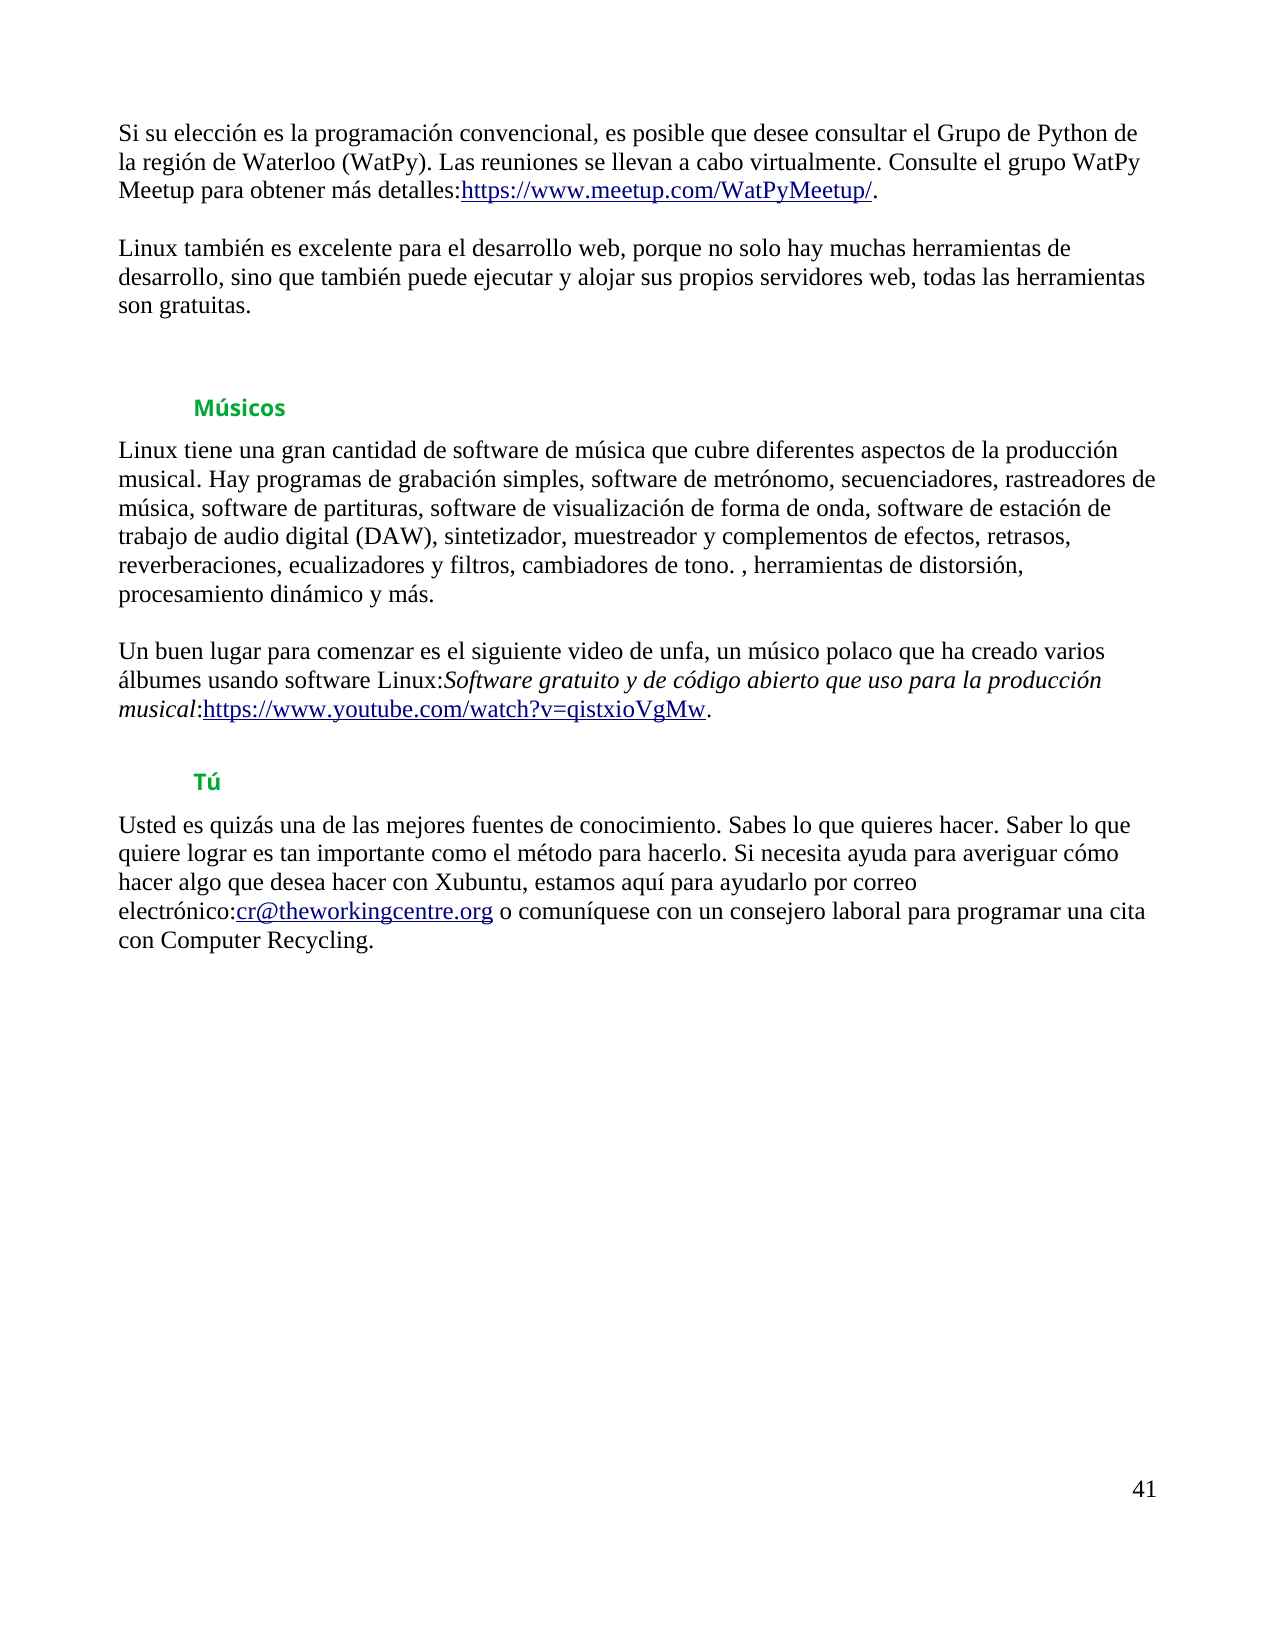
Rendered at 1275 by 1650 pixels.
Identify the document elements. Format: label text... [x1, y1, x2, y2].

text Un buen lugar para comenzar es el siguiente video de unfa, un músico polaco que ha creado varios álbumes usando software Linux:Software gratuito y de código abierto que uso para la producción musical:https://www.youtube.com/watch?v=qistxioVgMw. [118, 636, 1157, 723]
text Usted es quizás una de las mejores fuentes de conocimiento. Sabes lo que quieres hacer. Saber lo que quiere lograr es tan importante como el método para hacerlo. Si necesita ayuda para averiguar cómo hacer algo que desea hacer con Xubuntu, estamos aquí para ayudarlo por correo electrónico:cr@theworkingcentre.org o comuníquese con un consejero laboral para programar una cita con Computer Recycling. [118, 810, 1157, 953]
subtitle Tú [118, 766, 1157, 797]
text Si su elección es la programación convencional, es posible que desee consultar el Grupo de Python de la región de Waterloo (WatPy). Las reuniones se llevan a cabo virtualmente. Consulte el grupo WatPy Meetup para obtener más detalles:https://www.meetup.com/WatPyMeetup/. [118, 118, 1157, 204]
subtitle Músicos [118, 391, 1157, 423]
text Linux tiene una gran cantidad de software de música que cubre diferentes aspectos de la producción musical. Hay programas de grabación simples, software de metrónomo, secuenciadores, rastreadores de música, software de partituras, software de visualización de forma de onda, software de estación de trabajo de audio digital (DAW), sintetizador, muestreador y complementos de efectos, retrasos, reverberaciones, ecualizadores y filtros, cambiadores de tono. , herramientas de distorsión, procesamiento dinámico y más. [118, 435, 1157, 608]
text Linux también es excelente para el desarrollo web, porque no solo hay muchas herramientas de desarrollo, sino que también puede ejecutar y alojar sus propios servidores web, todas las herramientas son gratuitas. [118, 233, 1157, 319]
